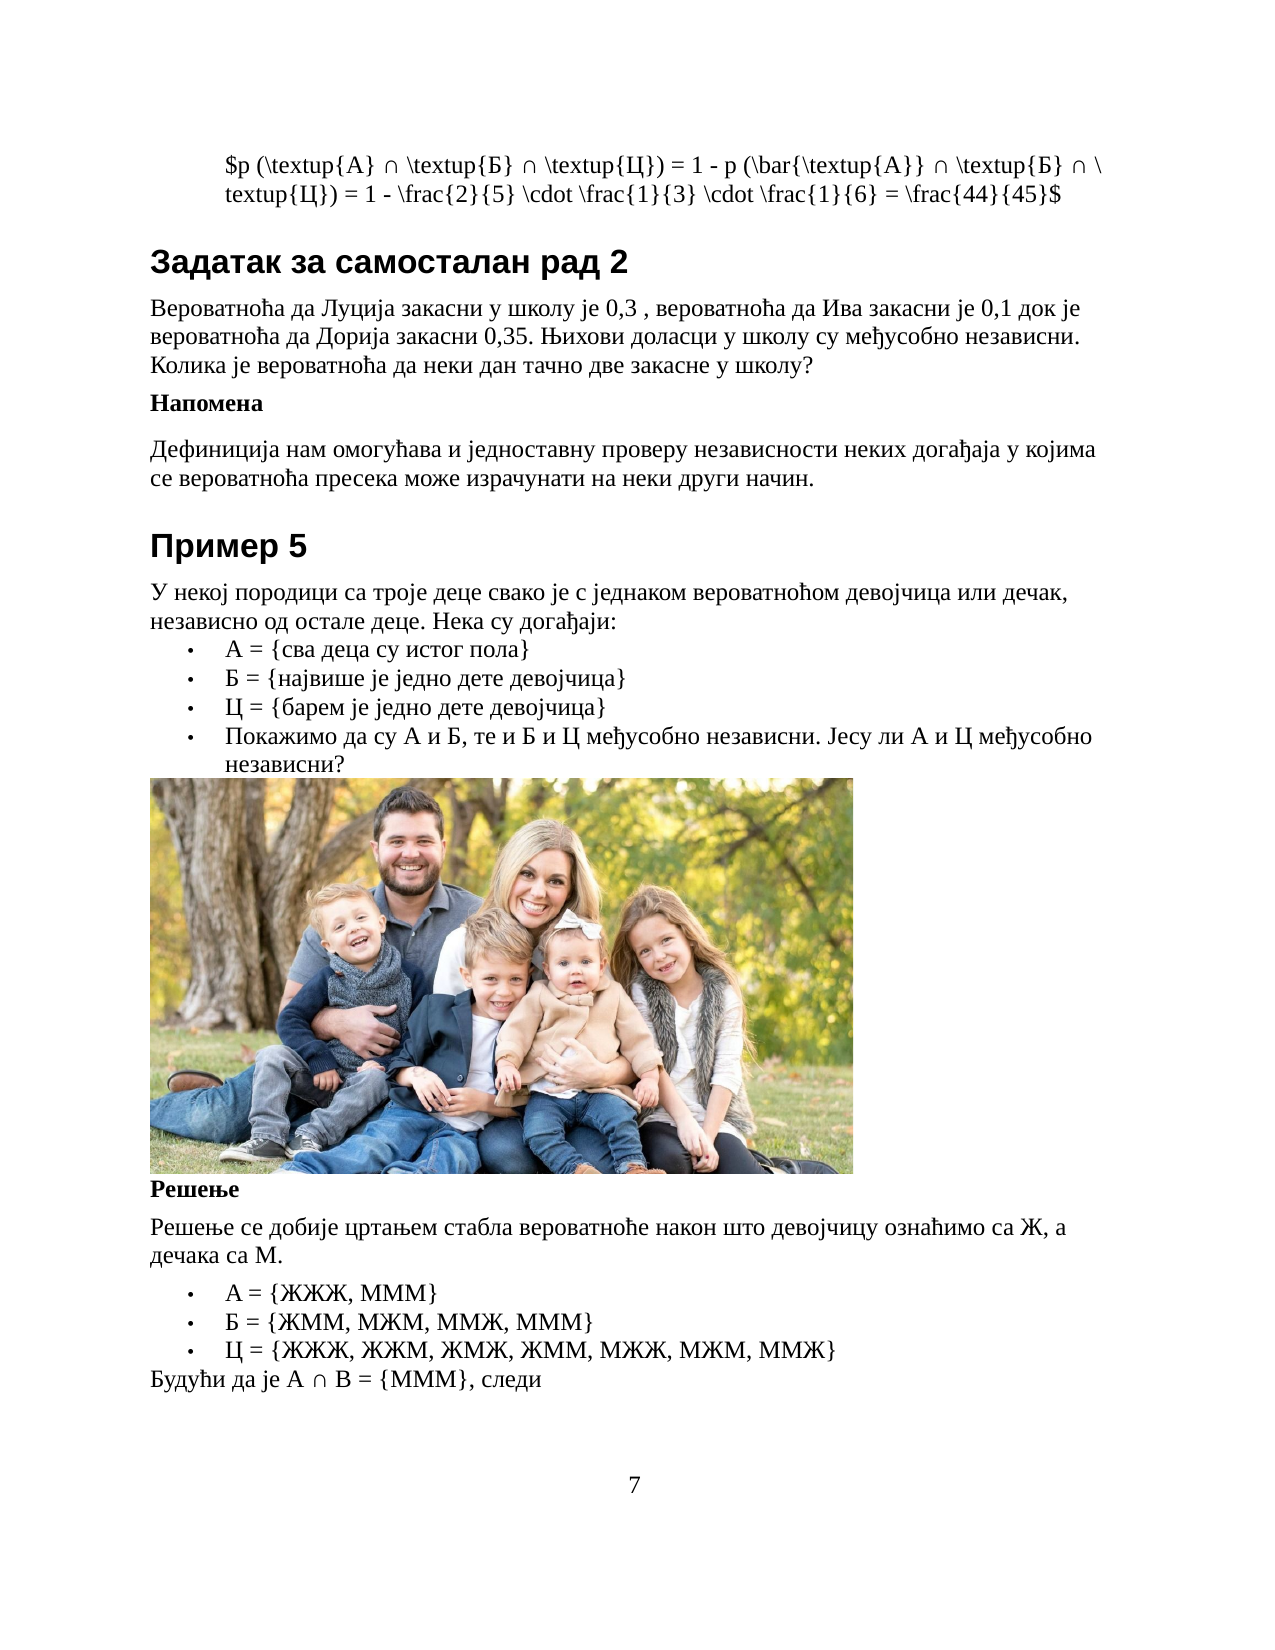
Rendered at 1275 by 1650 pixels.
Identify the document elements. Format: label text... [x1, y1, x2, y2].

list $p (\textup{А} ∩ \textup{Б} ∩ \textup{Ц}) = 1 - p (\bar{\textup{A}} ∩ \textup{Б} ∩ \textup{Ц}) = 1 - \frac{2}{5} \cdot \frac{1}{3} \cdot \frac{1}{6} = \frac{44}{45}$ [225, 150, 1125, 207]
list Ц = {барем је једно дете девојчица} [187, 692, 1125, 721]
text Дефиниција нам омогућава и једноставну проверу независности неких догађаја у којима се вероватноћа пресека може израчунати на неки други начин. [150, 434, 1125, 492]
subtitle Пример 5 [150, 526, 1125, 564]
list Покажимо да су А и Б, те и Б и Ц међусобно независни. Јесу ли А и Ц међусобно независни? [187, 721, 1125, 778]
text У некој породици са троје деце свако је с једнаком вероватноћом девојчица или дечак, независно од остале деце. Нека су догађаји: [150, 577, 1125, 634]
text Напомена [150, 388, 1125, 417]
picture [150, 778, 854, 1174]
list А = {сва деца су истог пола} [187, 634, 1125, 663]
list Б = {ЖММ, МЖМ, ММЖ, МММ} [187, 1307, 1125, 1336]
subtitle Задатак за самосталан рад 2 [150, 241, 1125, 280]
list Ц = {ЖЖЖ, ЖЖМ, ЖМЖ, ЖММ, МЖЖ, МЖМ, ММЖ} [187, 1336, 1125, 1364]
list Б = {највише је једно дете девојчица} [187, 663, 1125, 692]
list A = {ЖЖЖ, МММ} [187, 1278, 1125, 1307]
text Вероватноћа да Луција закасни у школу је 0,3 , вероватноћа да Ива закасни је 0,1 док је вероватноћа да Дорија закасни 0,35. Њихови доласци у школу су међусобно независни. Колика је вероватноћа да неки дан тачно две закасне у школу? [150, 293, 1125, 379]
text Решење [150, 1174, 1125, 1203]
text Будући да је А ∩ B = {МММ}, следи [150, 1364, 1125, 1393]
text Решење се добије цртањем стабла вероватноће након што девојчицу ознаћимо са Ж, а дечака са М. [150, 1212, 1125, 1269]
